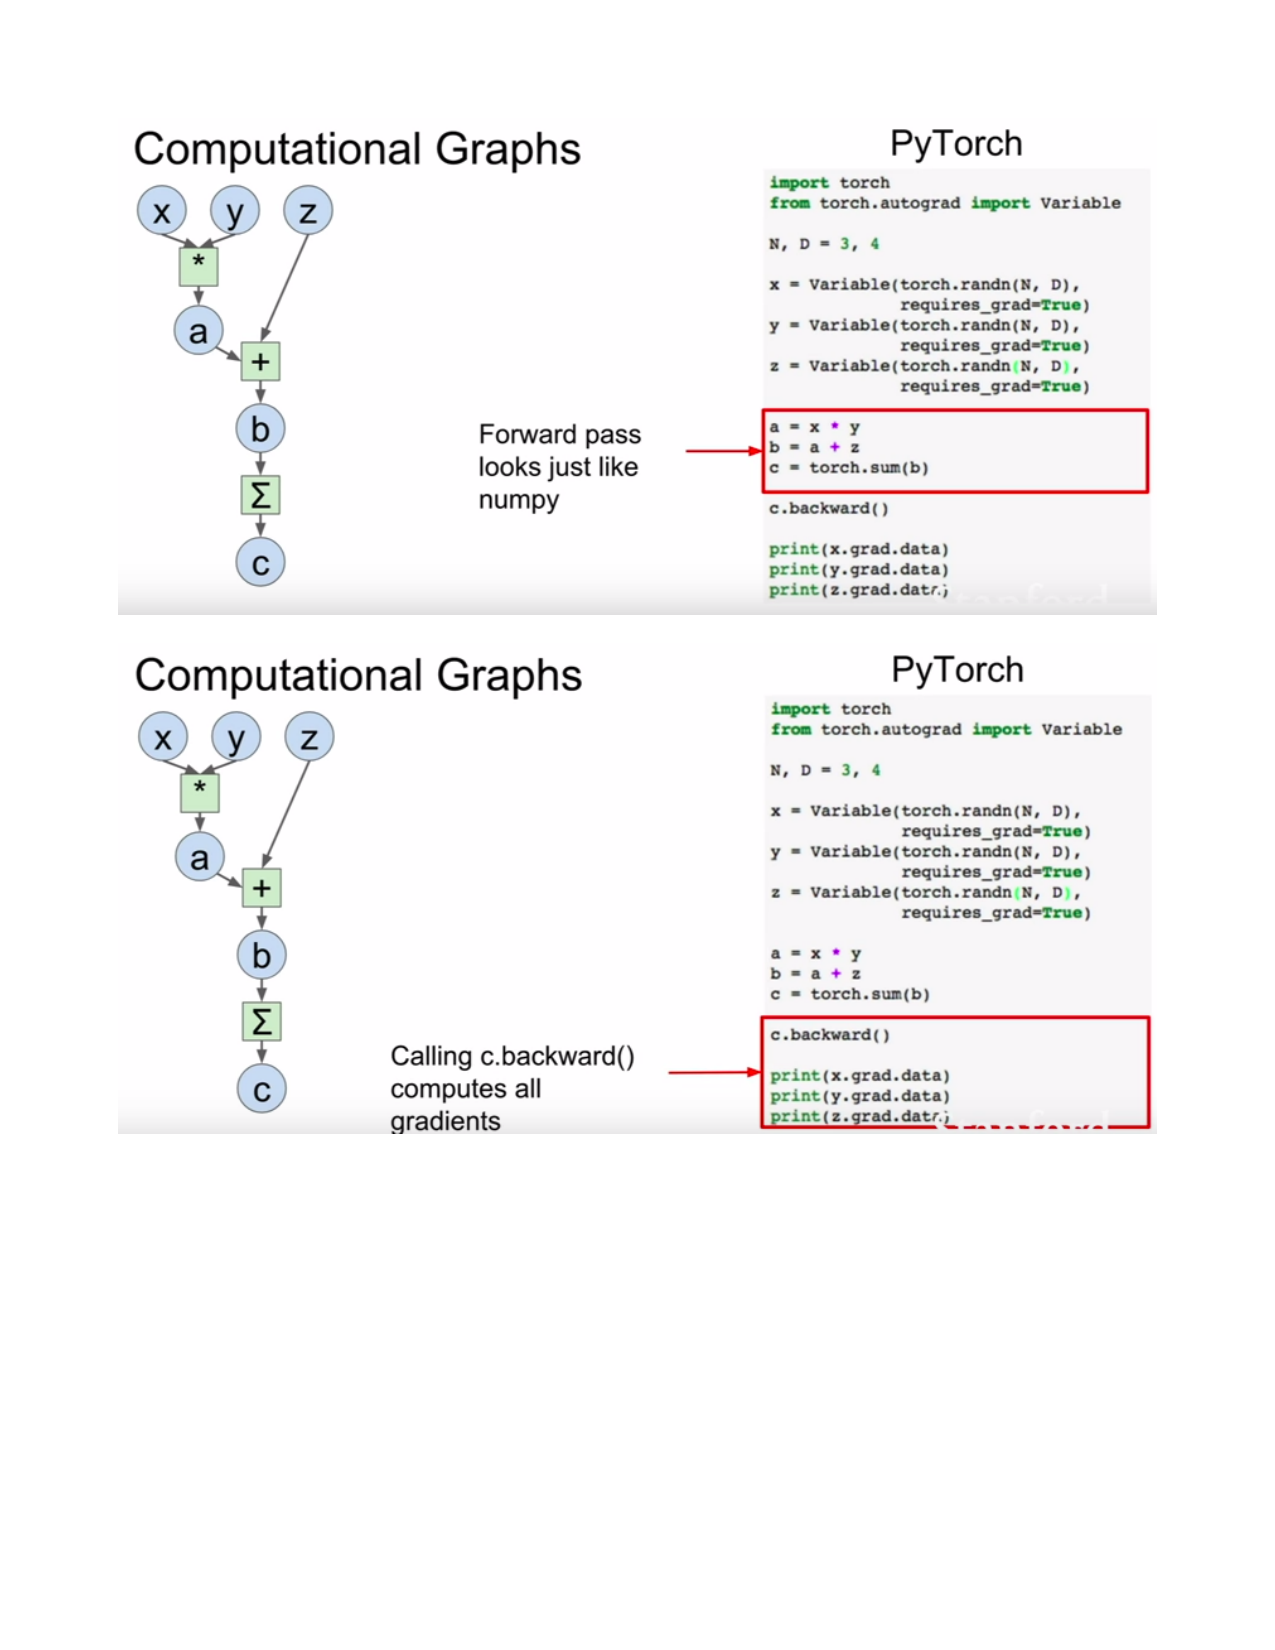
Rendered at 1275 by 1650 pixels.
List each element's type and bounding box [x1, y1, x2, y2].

picture [118, 118, 1157, 615]
picture [118, 643, 1157, 1134]
